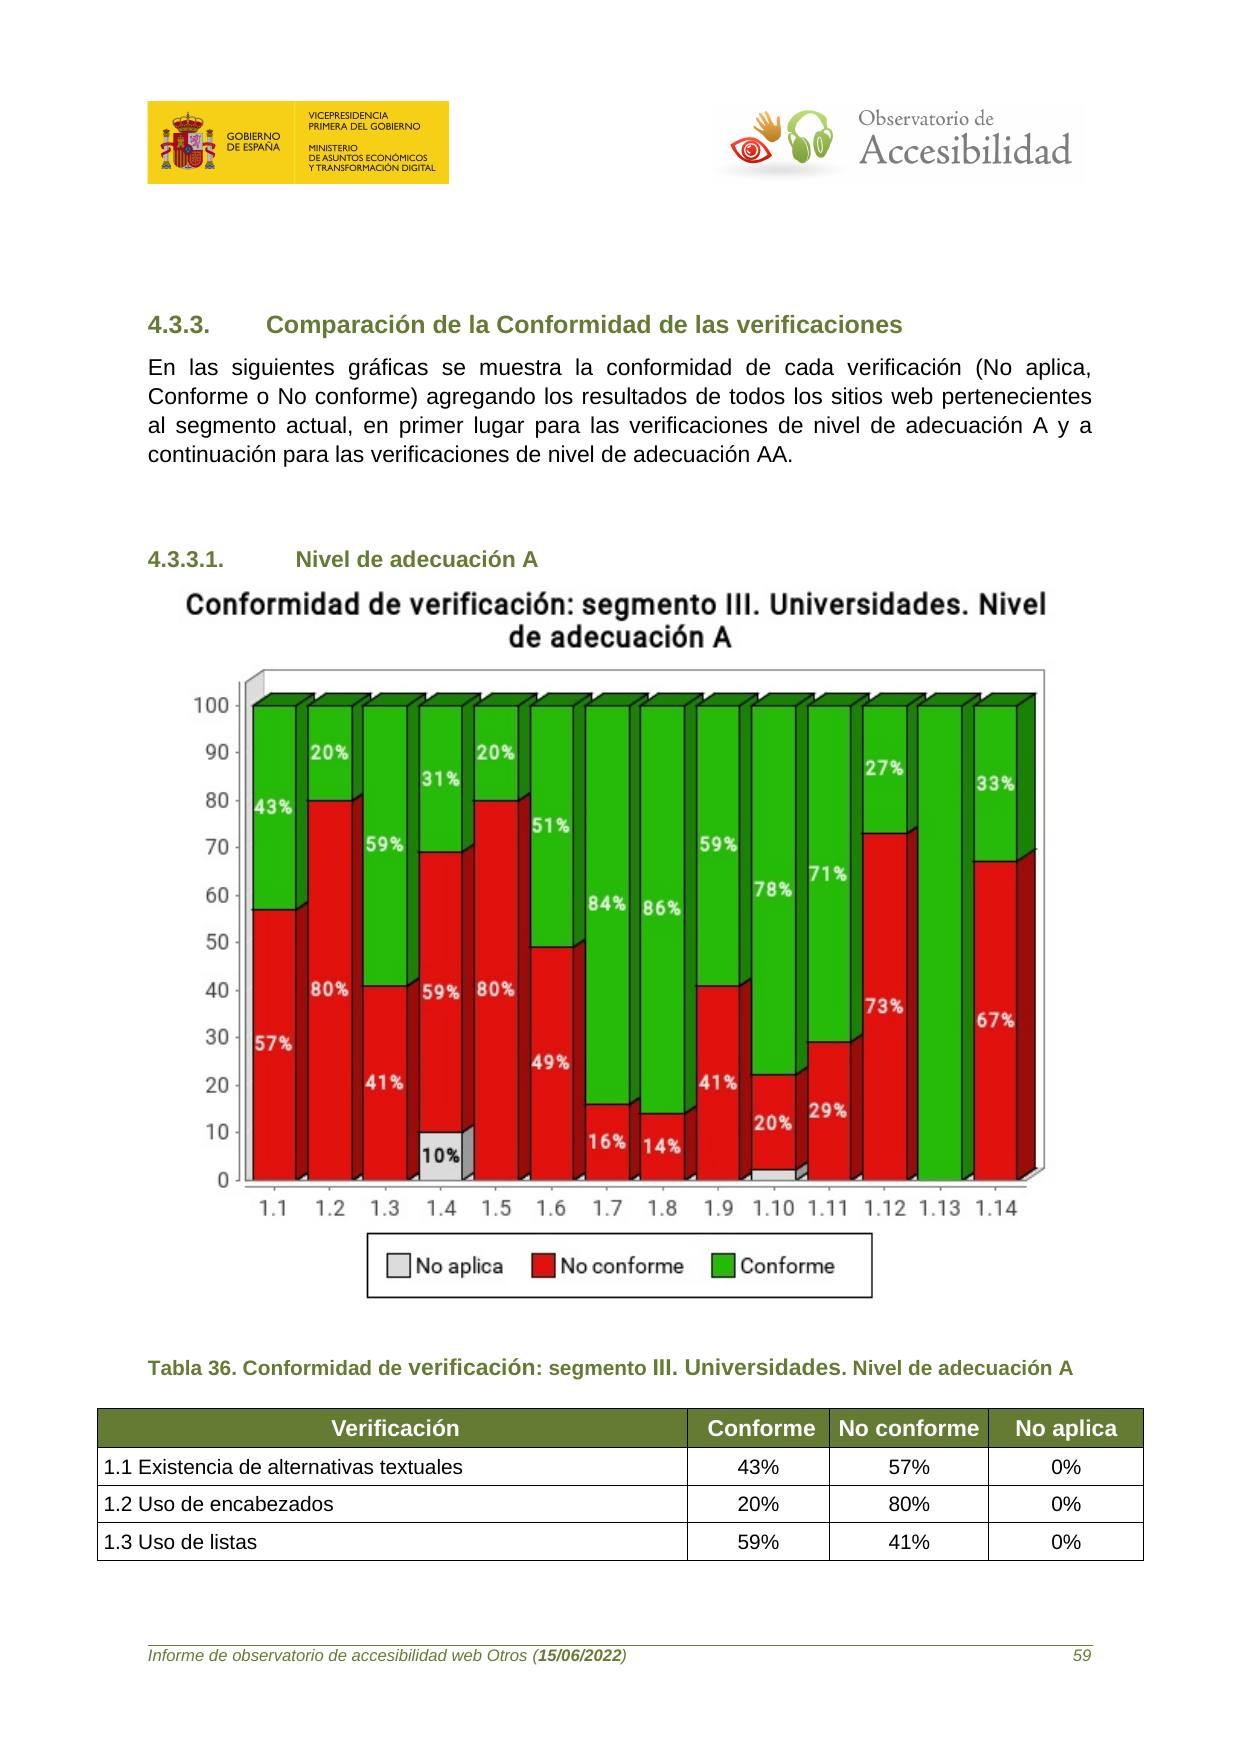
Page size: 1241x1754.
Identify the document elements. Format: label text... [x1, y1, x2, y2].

picture [178, 587, 1062, 1300]
table_cell 1.2 Uso de encabezados [98, 1486, 687, 1522]
subtitle Comparación de la Conformidad de las verificaciones [148, 310, 1092, 339]
table_cell 43% [688, 1448, 829, 1485]
table_cell 57% [830, 1448, 988, 1485]
table_cell 20% [688, 1486, 829, 1522]
table_cell 1.1 Existencia de alternativas textuales [98, 1448, 687, 1485]
table_cell 1.3 Uso de listas [98, 1523, 687, 1560]
text Tabla 3. Conformidad de verificación: segmento III. Universidades. Nivel de adecuación A [148, 1353, 1092, 1380]
table_cell 0% [989, 1523, 1143, 1560]
table_header No aplica [989, 1409, 1143, 1447]
table_cell 0% [989, 1448, 1143, 1485]
text En las siguientes gráficas se muestra la conformidad de cada verificación (No aplica, Conforme o No conforme) agregando los resultados de todos los sitios web pertenecientes al segmento actual, en primer lugar para las verificaciones de nivel de adecuación A y a continuación para las verificaciones de nivel de adecuación AA. [148, 354, 1092, 467]
table_cell 59% [688, 1523, 829, 1560]
table_cell 80% [830, 1486, 988, 1522]
table_header No conforme [830, 1409, 988, 1447]
table_header Verificación [98, 1409, 687, 1447]
table_header Conforme [688, 1409, 829, 1447]
table_cell 0% [989, 1486, 1143, 1522]
picture [147, 101, 450, 184]
table_cell 41% [830, 1523, 988, 1560]
picture [710, 101, 1086, 184]
subtitle Nivel de adecuación A [148, 546, 1092, 572]
